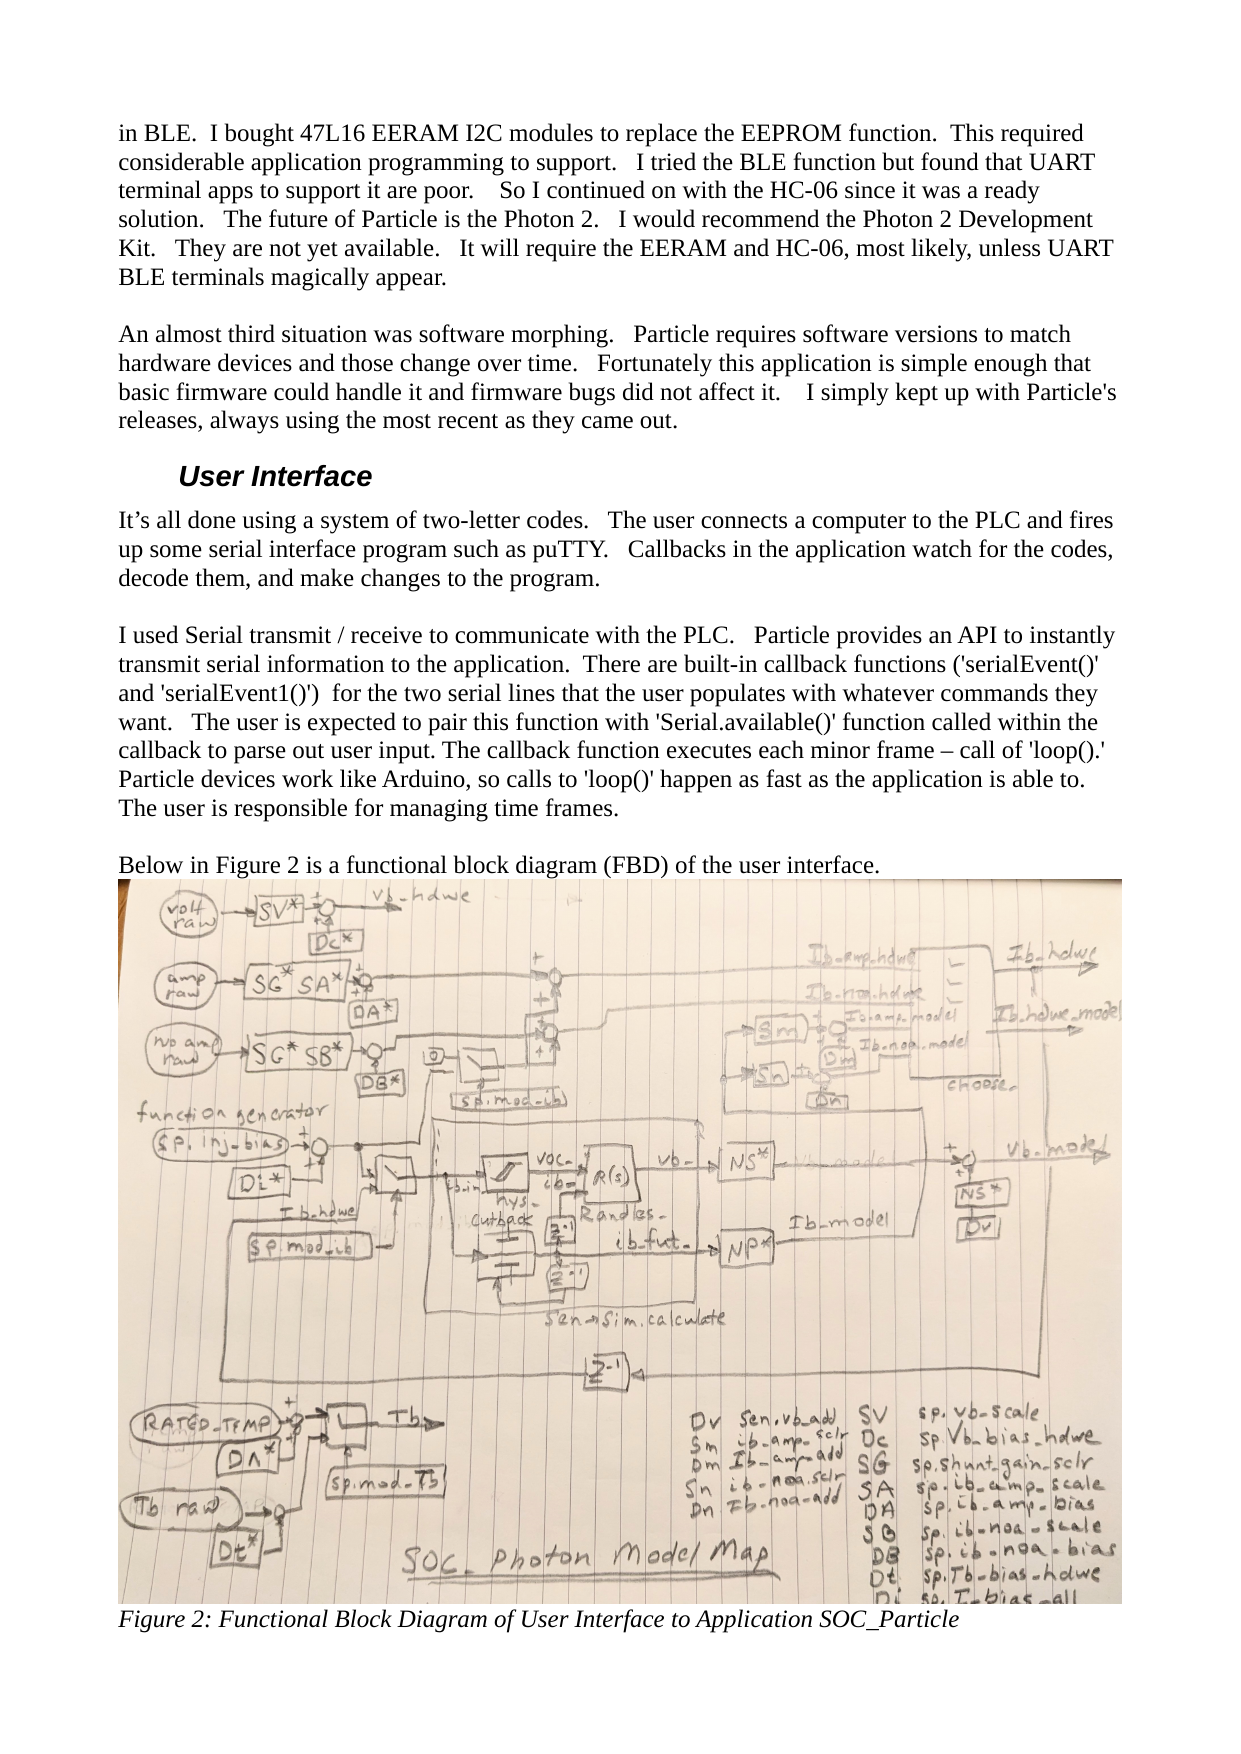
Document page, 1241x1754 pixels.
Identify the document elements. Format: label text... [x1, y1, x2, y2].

text I used Serial transmit / receive to communicate with the PLC. Particle provides an API to instantly transmit serial information to the application. There are built-in callback functions ('serialEvent()' and 'serialEvent1()') for the two serial lines that the user populates with whatever commands they want. The user is expected to pair this function with 'Serial.available()' function called within the callback to parse out user input. The callback function executes each minor frame – call of 'loop().' Particle devices work like Arduino, so calls to 'loop()' happen as fast as the application is able to. The user is responsible for managing time frames. [118, 620, 1122, 822]
text It’s all done using a system of two-letter codes. The user connects a computer to the PLC and fires up some serial interface program such as puTTY. Callbacks in the application watch for the codes, decode them, and make changes to the program. [118, 505, 1122, 592]
text Figure 2: Functional Block Diagram of User Interface to Application SOC_Particle [118, 1604, 1122, 1632]
text An almost third situation was software morphing. Particle requires software versions to match hardware devices and those change over time. Fortunately this application is simple enough that basic firmware could handle it and firmware bugs did not affect it. I simply kept up with Particle's releases, always using the most recent as they came out. [118, 319, 1122, 434]
subtitle User Interface [118, 459, 1122, 493]
text in BLE. I bought 47L16 EERAM I2C modules to replace the EEPROM function. This required considerable application programming to support. I tried the BLE function but found that UART terminal apps to support it are poor. So I continued on with the HC-06 since it was a ready solution. The future of Particle is the Photon 2. I would recommend the Photon 2 Development Kit. They are not yet available. It will require the EERAM and HC-06, most likely, unless UART BLE terminals magically appear. [118, 118, 1122, 291]
picture [118, 879, 1122, 1604]
text Below in Figure 2 is a functional block diagram (FBD) of the user interface. [118, 850, 1122, 879]
